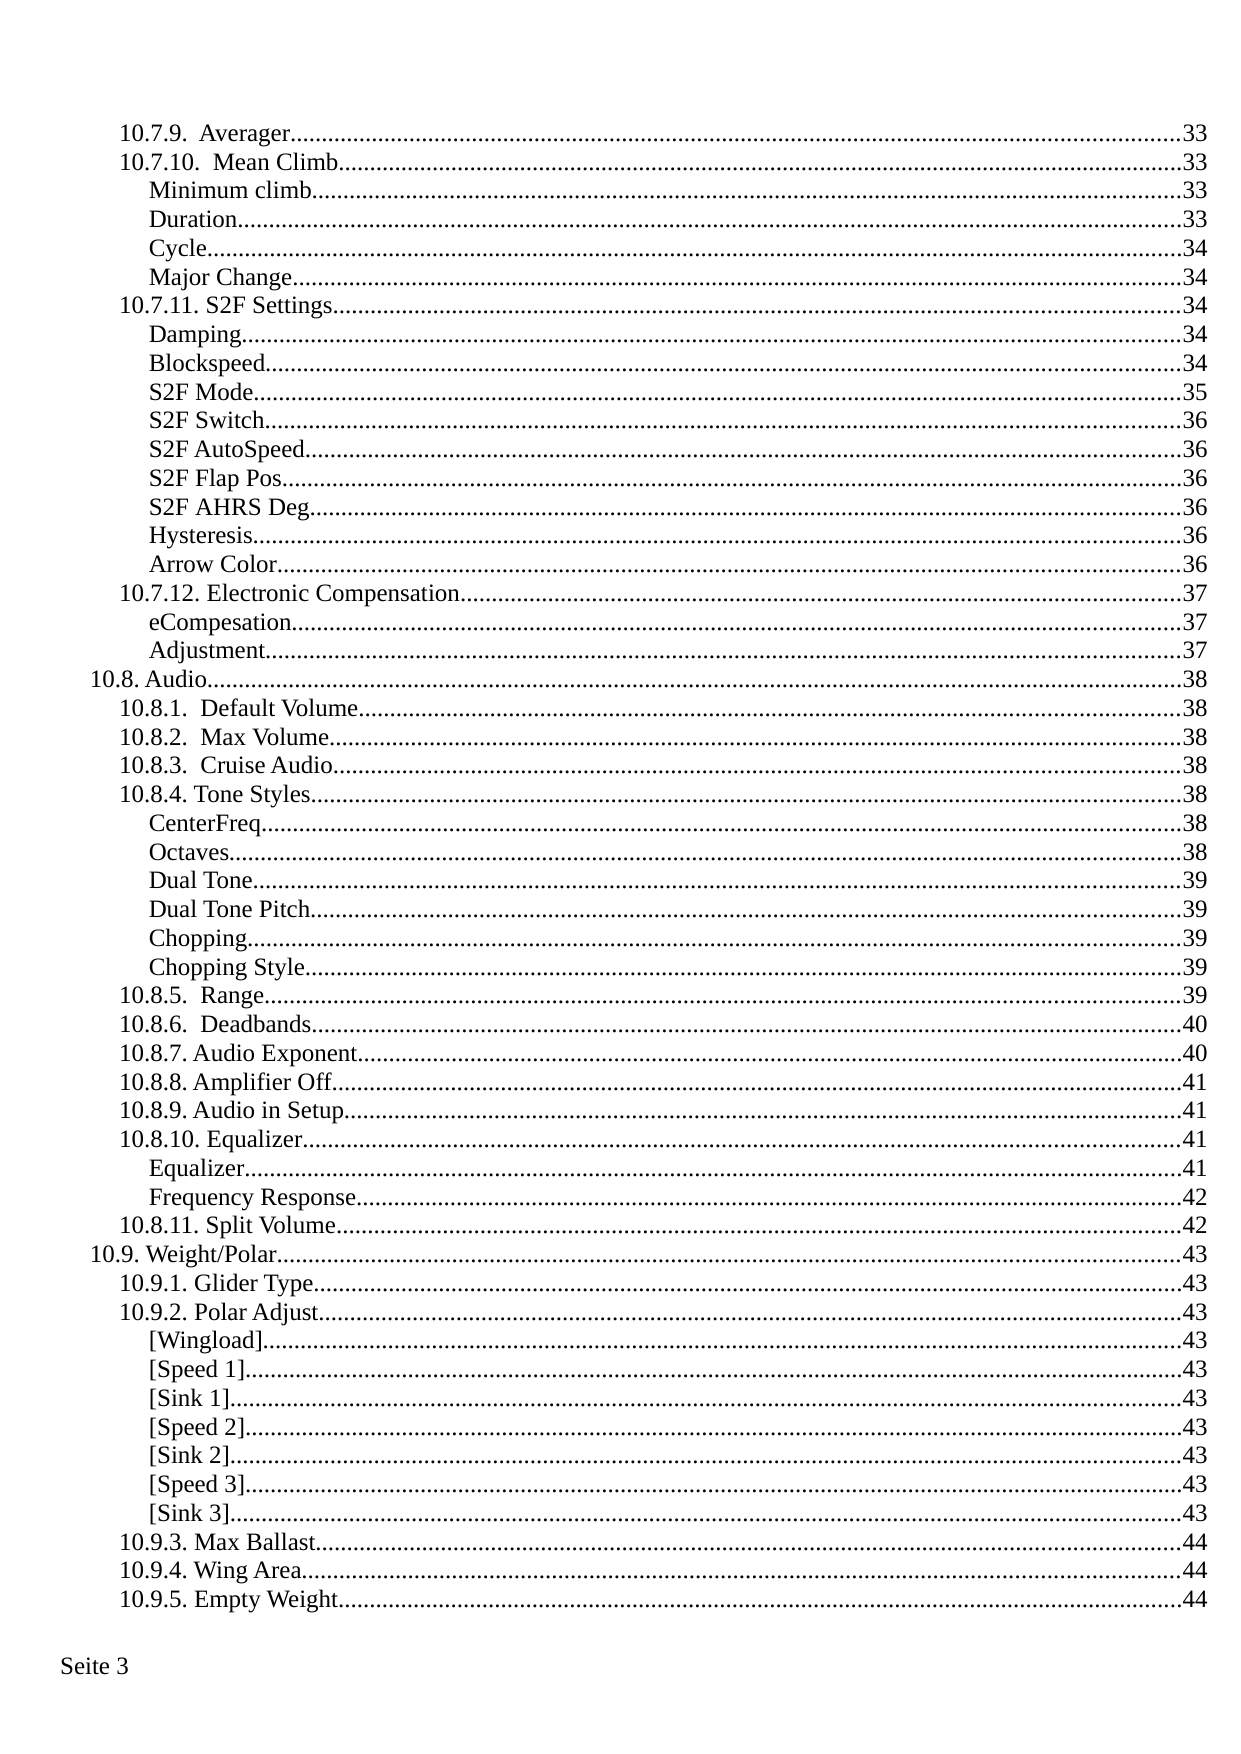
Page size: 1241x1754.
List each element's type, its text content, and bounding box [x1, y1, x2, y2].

text Dual Tone Pitch 39 [148, 894, 1207, 923]
text Dual Tone 39 [148, 866, 1207, 894]
text Damping 34 [148, 319, 1207, 348]
text 10.8.6. Deadbands 40 [119, 1009, 1207, 1038]
text 10.8.8. Amplifier Off 41 [119, 1067, 1207, 1096]
text Hysteresis 36 [148, 521, 1207, 549]
text S2F Switch 36 [148, 406, 1207, 434]
text Major Change 34 [148, 262, 1207, 291]
text Arrow Color 36 [148, 549, 1207, 578]
text Chopping 39 [148, 923, 1207, 952]
text 10.9.1. Glider Type 43 [119, 1268, 1207, 1297]
text Duration 33 [148, 204, 1207, 233]
text 10.8.2. Max Volume 38 [119, 722, 1207, 751]
text [Wingload] 43 [148, 1326, 1207, 1354]
text 10.9.2. Polar Adjust 43 [119, 1297, 1207, 1326]
text Adjustment 37 [148, 636, 1207, 664]
text eCompesation 37 [148, 607, 1207, 636]
text Blockspeed 34 [148, 348, 1207, 377]
text 10.8.10. Equalizer 41 [119, 1124, 1207, 1153]
text 10.9.3. Max Ballast 44 [119, 1527, 1207, 1556]
text [Speed 3] 43 [148, 1469, 1207, 1498]
text 10.9.4. Wing Area 44 [119, 1556, 1207, 1584]
text Minimum climb 33 [148, 176, 1207, 204]
text 10.8. Audio 38 [89, 664, 1207, 693]
text 10.8.5. Range 39 [119, 981, 1207, 1009]
text [Speed 2] 43 [148, 1412, 1207, 1441]
text [Sink 3] 43 [148, 1498, 1207, 1527]
text 10.8.4. Tone Styles 38 [119, 779, 1207, 808]
text Octaves 38 [148, 837, 1207, 866]
text [Sink 2] 43 [148, 1441, 1207, 1469]
text 10.7.12. Electronic Compensation 37 [119, 578, 1207, 607]
text 10.7.11. S2F Settings 34 [119, 291, 1207, 319]
text 10.8.9. Audio in Setup 41 [119, 1096, 1207, 1124]
text S2F AutoSpeed 36 [148, 434, 1207, 463]
text 10.7.10. Mean Climb 33 [119, 147, 1207, 176]
text 10.8.11. Split Volume 42 [119, 1211, 1207, 1239]
text 10.8.7. Audio Exponent 40 [119, 1038, 1207, 1067]
text Frequency Response 42 [148, 1182, 1207, 1211]
text Cycle 34 [148, 233, 1207, 262]
text 10.9.5. Empty Weight 44 [119, 1584, 1207, 1613]
text S2F AHRS Deg 36 [148, 492, 1207, 521]
text S2F Mode 35 [148, 377, 1207, 406]
text [Sink 1] 43 [148, 1383, 1207, 1412]
text Equalizer 41 [148, 1153, 1207, 1182]
text 10.8.1. Default Volume 38 [119, 693, 1207, 722]
text Chopping Style 39 [148, 952, 1207, 981]
text [Speed 1] 43 [148, 1354, 1207, 1383]
text 10.9. Weight/Polar 43 [89, 1239, 1207, 1268]
text S2F Flap Pos 36 [148, 463, 1207, 492]
text CenterFreq 38 [148, 808, 1207, 837]
text 10.8.3. Cruise Audio 38 [119, 751, 1207, 779]
text 10.7.9. Averager 33 [119, 118, 1207, 147]
